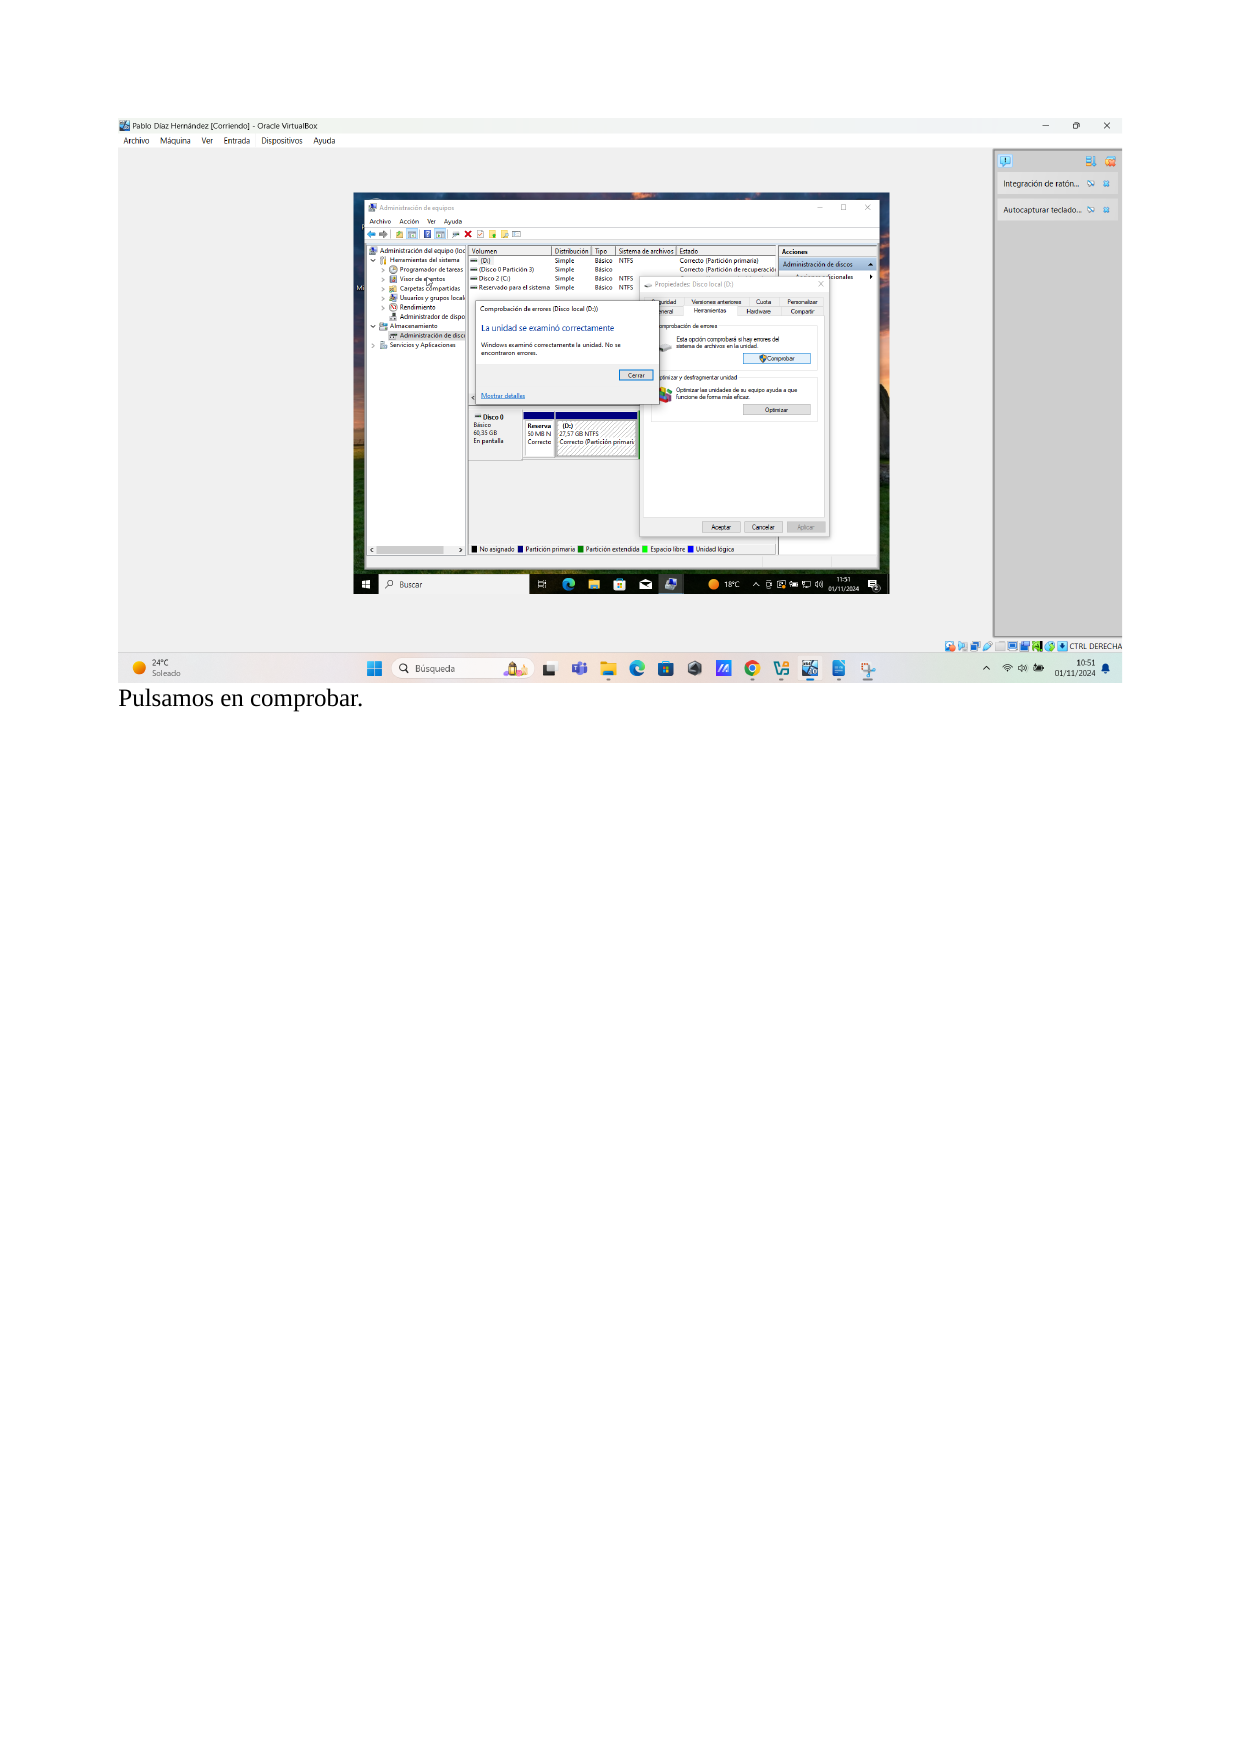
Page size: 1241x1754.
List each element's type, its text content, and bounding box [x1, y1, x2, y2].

text Pulsamos en comprobar. [118, 683, 1122, 711]
picture [118, 118, 1123, 683]
